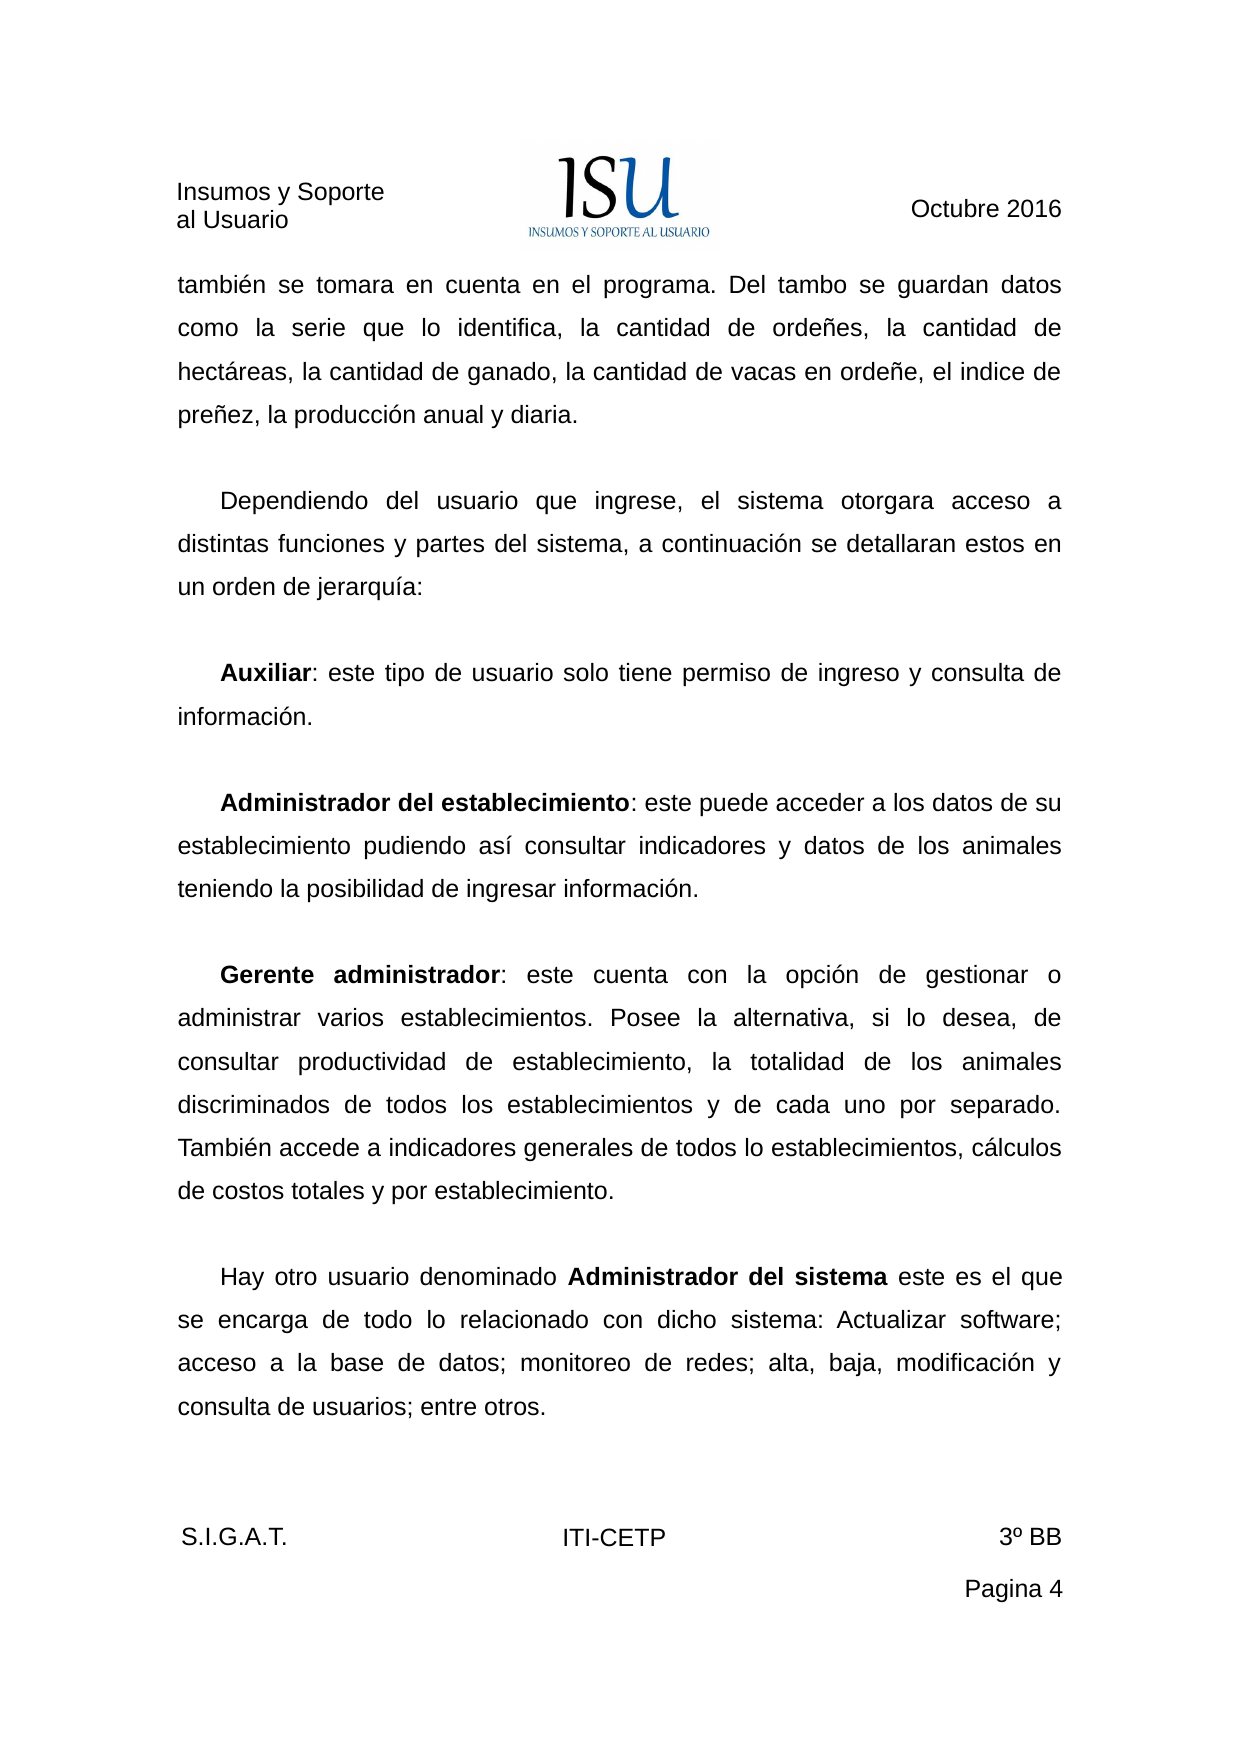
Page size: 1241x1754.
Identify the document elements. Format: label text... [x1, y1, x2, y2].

text Dependiendo del usuario que ingrese, el sistema otorgara acceso a distintas funciones y partes del sistema, a continuación se detallaran estos en un orden de jerarquía: [177, 486, 1063, 601]
picture [517, 138, 723, 252]
text Gerente administrador: este cuenta con la opción de gestionar o administrar varios establecimientos. Posee la alternativa, si lo desea, de consultar productividad de establecimiento, la totalidad de los animales discriminados de todos los establecimientos y de cada uno por separado. También accede a indicadores generales de todos lo establecimientos, cálculos de costos totales y por establecimiento. [177, 960, 1063, 1204]
text Administrador del establecimiento: este puede acceder a los datos de su establecimiento pudiendo así consultar indicadores y datos de los animales teniendo la posibilidad de ingresar información. [177, 788, 1063, 903]
text Auxiliar: este tipo de usuario solo tiene permiso de ingreso y consulta de información. [177, 658, 1063, 730]
text también se tomara en cuenta en el programa. Del tambo se guardan datos como la serie que lo identifica, la cantidad de ordeñes, la cantidad de hectáreas, la cantidad de ganado, la cantidad de vacas en ordeñe, el indice de preñez, la producción anual y diaria. [177, 270, 1063, 428]
text Hay otro usuario denominado Administrador del sistema este es el que se encarga de todo lo relacionado con dicho sistema: Actualizar software; acceso a la base de datos; monitoreo de redes; alta, baja, modificación y consulta de usuarios; entre otros. [177, 1262, 1063, 1420]
